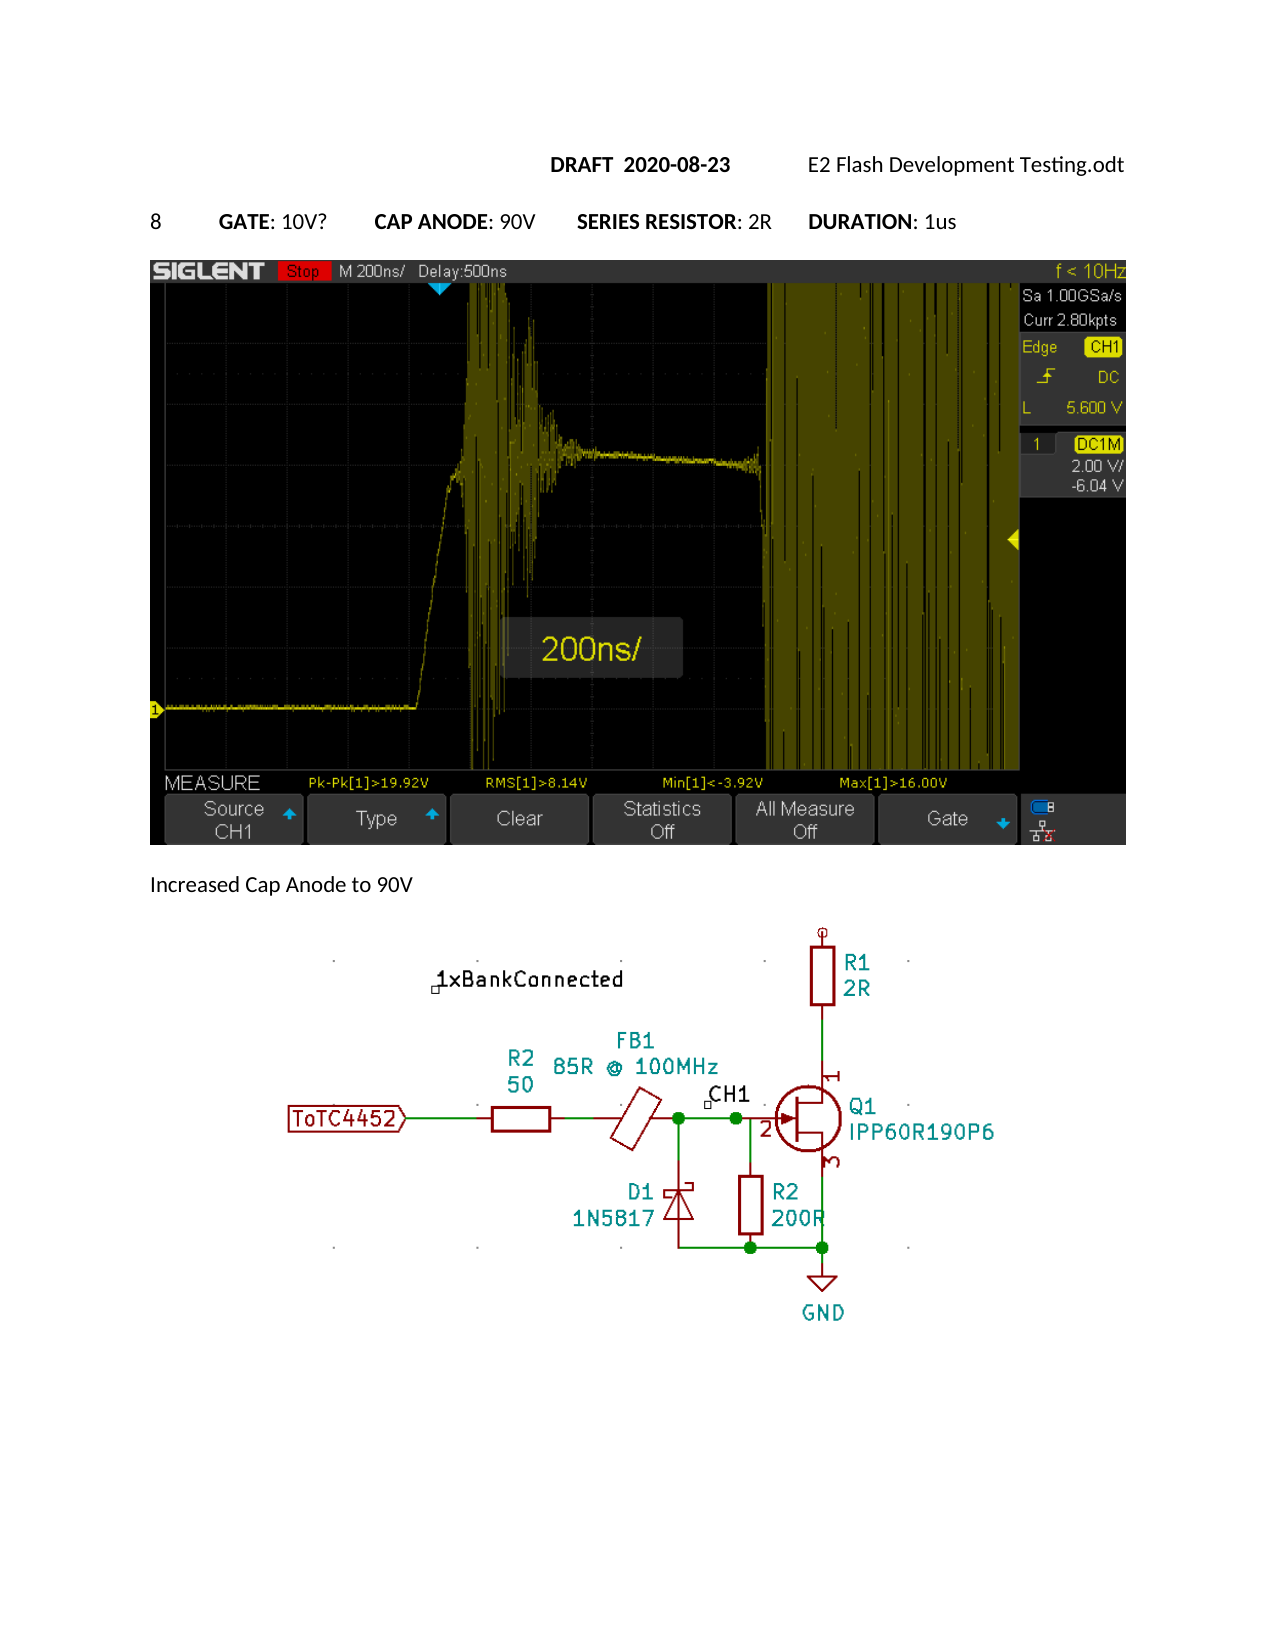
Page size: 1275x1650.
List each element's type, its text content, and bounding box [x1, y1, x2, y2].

text Increased Cap Anode to 90V [150, 870, 1125, 898]
picture [261, 922, 1014, 1330]
picture [150, 260, 1126, 845]
text 8 GATE: 10V? CAP ANODE: 90V SERIES RESISTOR: 2R DURATION: 1us [150, 207, 1125, 236]
